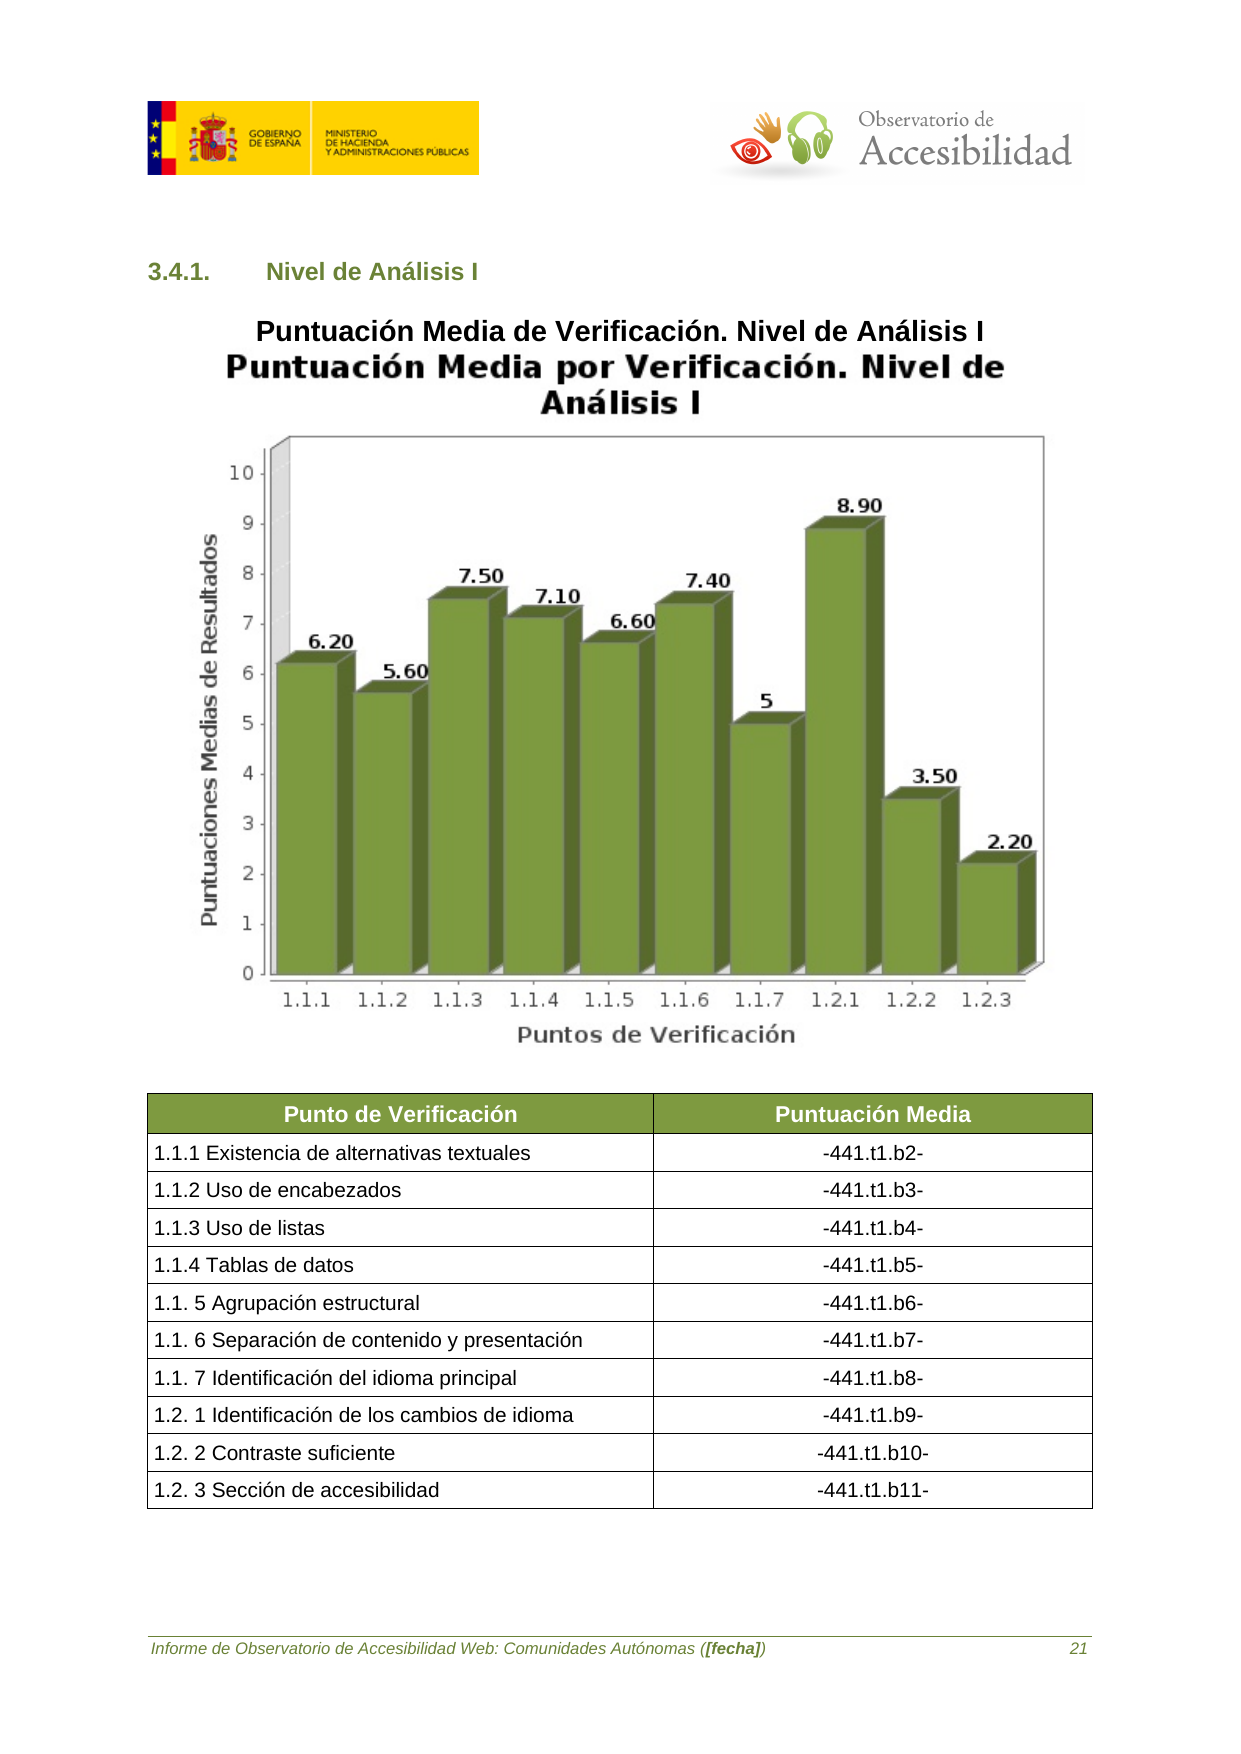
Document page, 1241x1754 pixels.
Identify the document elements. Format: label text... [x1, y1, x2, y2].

table_cell 1.2. 1 Identificación de los cambios de idioma [148, 1397, 653, 1433]
table_cell -441.t1.b5- [654, 1247, 1092, 1283]
table_cell -441.t1.b9- [654, 1397, 1092, 1433]
table_cell 1.1.2 Uso de encabezados [148, 1172, 653, 1208]
table_header Punto de Verificación [148, 1094, 653, 1133]
table_cell 1.1. 7 Identificación del idioma principal [148, 1359, 653, 1396]
table_cell -441.t1.b3- [654, 1172, 1092, 1208]
table_cell -441.t1.b7- [654, 1322, 1092, 1358]
picture [178, 347, 1062, 1057]
table_cell -441.t1.b6- [654, 1284, 1092, 1321]
table_cell 1.2. 3 Sección de accesibilidad [148, 1472, 653, 1508]
table_cell -441.t1.b8- [654, 1359, 1092, 1396]
table_cell -441.t1.b4- [654, 1209, 1092, 1246]
table_cell -441.t1.b10- [654, 1434, 1092, 1471]
table_cell 1.1. 6 Separación de contenido y presentación [148, 1322, 653, 1358]
table_cell 1.1.3 Uso de listas [148, 1209, 653, 1246]
table_cell -441.t1.b11- [654, 1472, 1092, 1508]
table_cell 1.1. 5 Agrupación estructural [148, 1284, 653, 1321]
table_cell -441.t1.b2- [654, 1134, 1092, 1171]
picture [710, 102, 1086, 185]
picture [147, 101, 479, 175]
table_cell 1.1.1 Existencia de alternativas textuales [148, 1134, 653, 1171]
table_cell 1.1.4 Tablas de datos [148, 1247, 653, 1283]
text Puntuación Media de Verificación. Nivel de Análisis I [148, 314, 1092, 347]
subtitle Nivel de Análisis I [148, 257, 1092, 286]
table_cell 1.2. 2 Contraste suficiente [148, 1434, 653, 1471]
table_header Puntuación Media [654, 1094, 1092, 1133]
